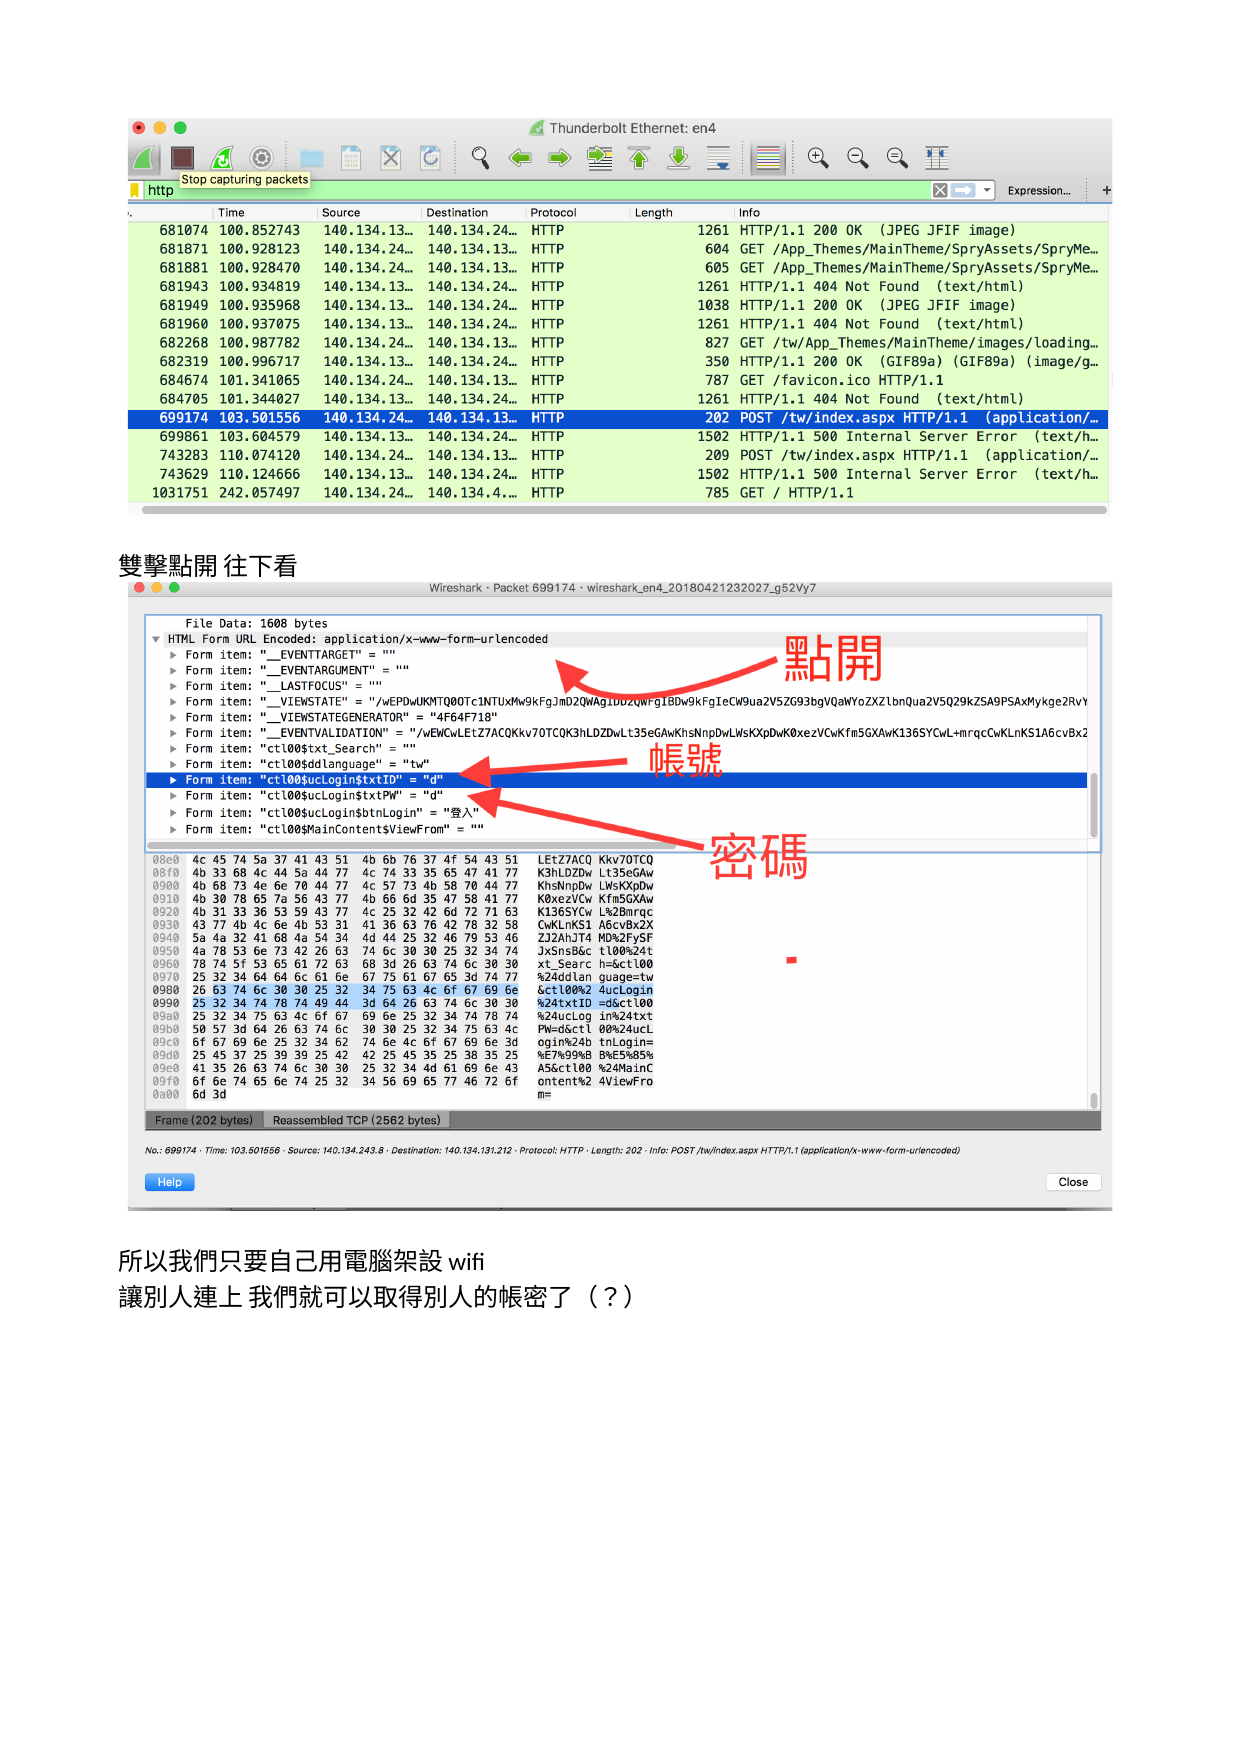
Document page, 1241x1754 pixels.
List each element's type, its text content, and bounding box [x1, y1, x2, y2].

text 雙擊點開 往下看 [118, 546, 1122, 582]
text 所以我們只要自己用電腦架設wifi [118, 1241, 1122, 1277]
text 讓別人連上 我們就可以取得別人的帳密了（？） [118, 1277, 1122, 1314]
picture [127, 118, 1113, 516]
picture [127, 582, 1113, 1211]
